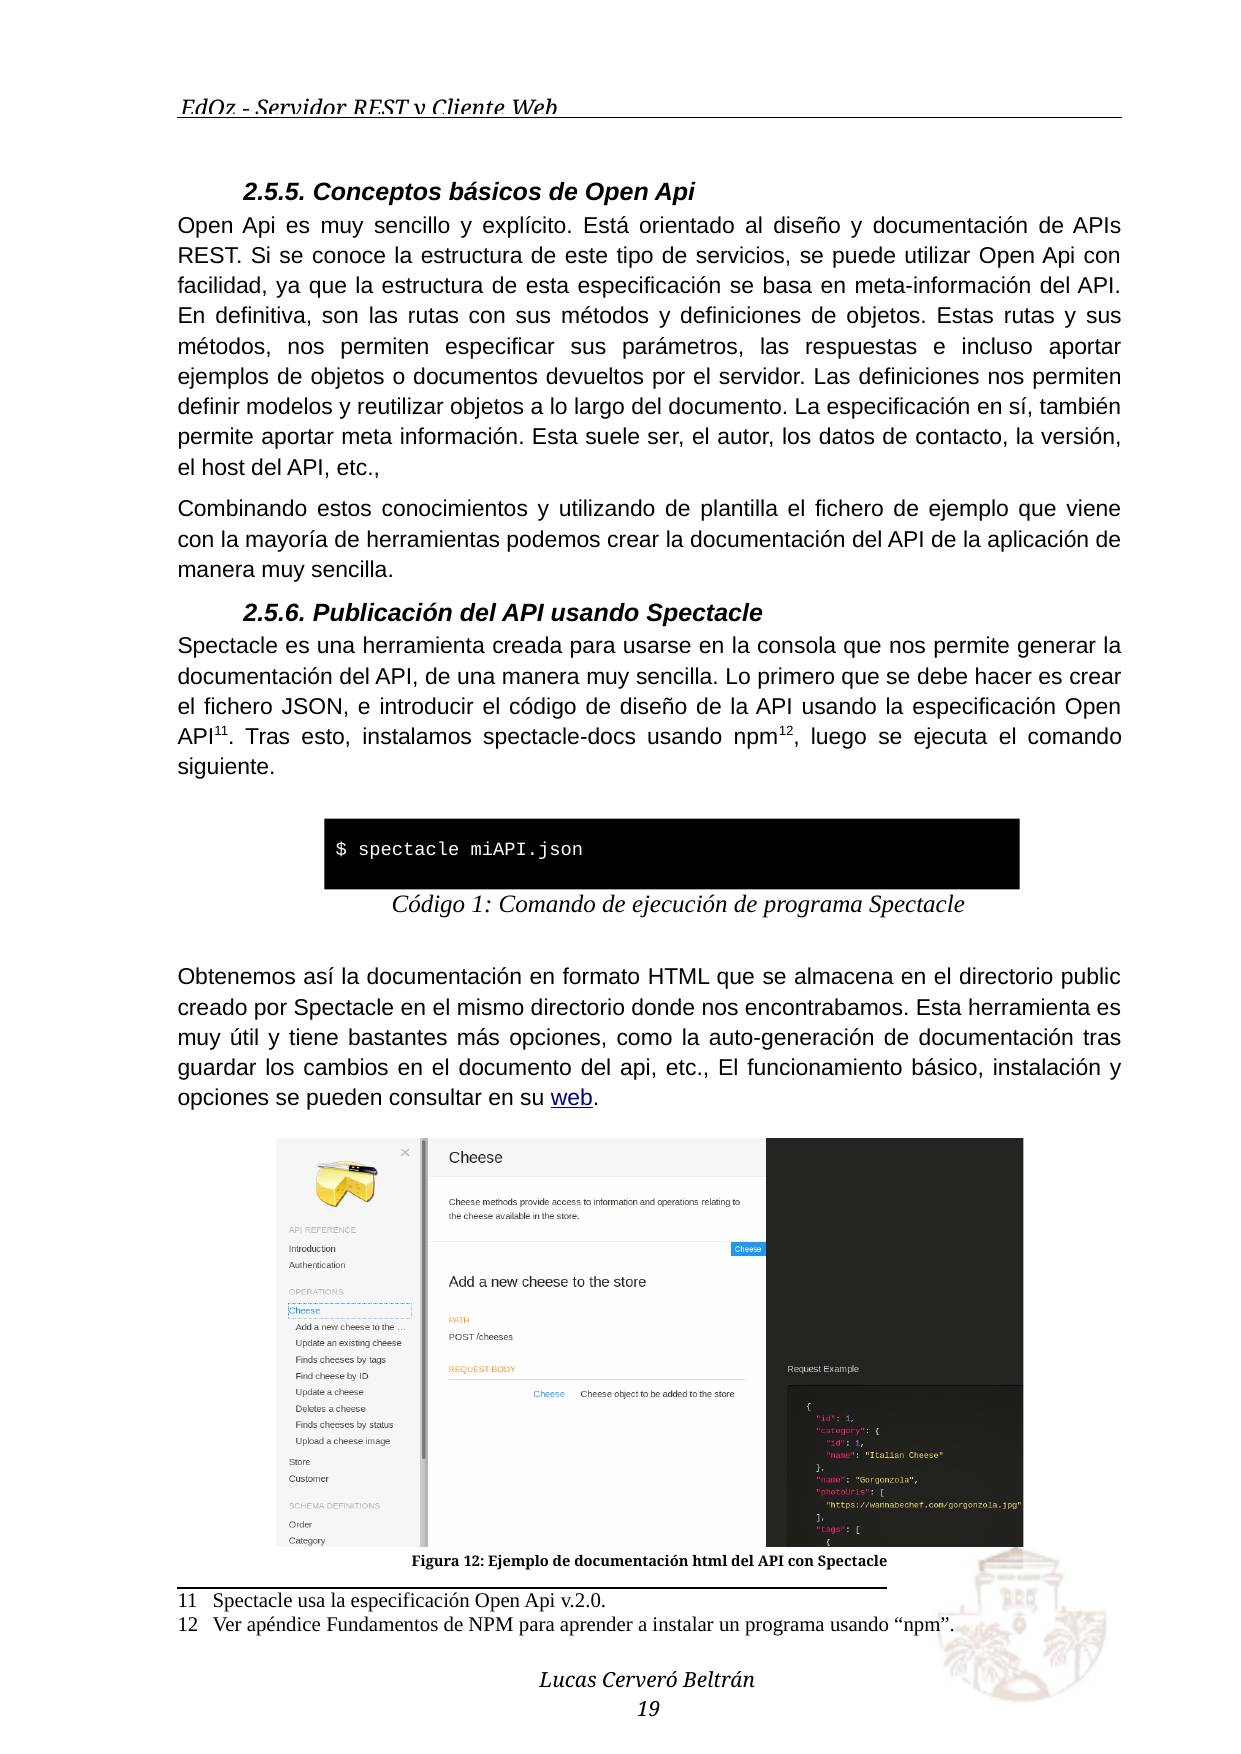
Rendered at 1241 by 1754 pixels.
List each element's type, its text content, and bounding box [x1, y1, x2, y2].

list Publicación del API usando Spectacle [177, 598, 1122, 627]
list Conceptos básicos de Open Api [177, 177, 1122, 206]
text Spectacle es una herramienta creada para usarse en la consola que nos permite generar la documentación del API, de una manera muy sencilla. Lo primero que se debe hacer es crear el fichero JSON, e introducir el código de diseño de la API usando la especificación Open API. Tras esto, instalamos spectacle-docs usando npm, luego se ejecuta el comando siguiente. [177, 632, 1122, 780]
text Ver apéndice Fundamentos de NPM para aprender a instalar un programa usando “npm”. [177, 1612, 1122, 1636]
text Open Api es muy sencillo y explícito. Está orientado al diseño y documentación de APIs REST. Si se conoce la estructura de este tipo de servicios, se puede utilizar Open Api con facilidad, ya que la estructura de esta especificación se basa en meta-información del API. En definitiva, son las rutas con sus métodos y definiciones de objetos. Estas rutas y sus métodos, nos permiten especificar sus parámetros, las respuestas e incluso aportar ejemplos de objetos o documentos devueltos por el servidor. Las definiciones nos permiten definir modelos y reutilizar objetos a lo largo del documento. La especificación en sí, también permite aportar meta información. Esta suele ser, el autor, los datos de contacto, la versión, el host del API, etc., [177, 212, 1122, 480]
text Obtenemos así la documentación en formato HTML que se almacena en el directorio public creado por Spectacle en el mismo directorio donde nos encontrabamos. Esta herramienta es muy útil y tiene bastantes más opciones, como la auto-generación de documentación tras guardar los cambios en el documento del api, etc., El funcionamiento básico, instalación y opciones se pueden consultar en su web. [177, 963, 1122, 1110]
text Spectacle usa la especificación Open Api v.2.0. [177, 1588, 1122, 1612]
text Combinando estos conocimientos y utilizando de plantilla el fichero de ejemplo que viene con la mayoría de herramientas podemos crear la documentación del API de la aplicación de manera muy sencilla. [177, 495, 1122, 582]
text Figura 12: Ejemplo de documentación html del API con Spectacle [276, 1547, 1023, 1571]
text Código 1: Comando de ejecución de programa Spectacle [324, 818, 1034, 918]
picture [275, 1138, 1024, 1547]
